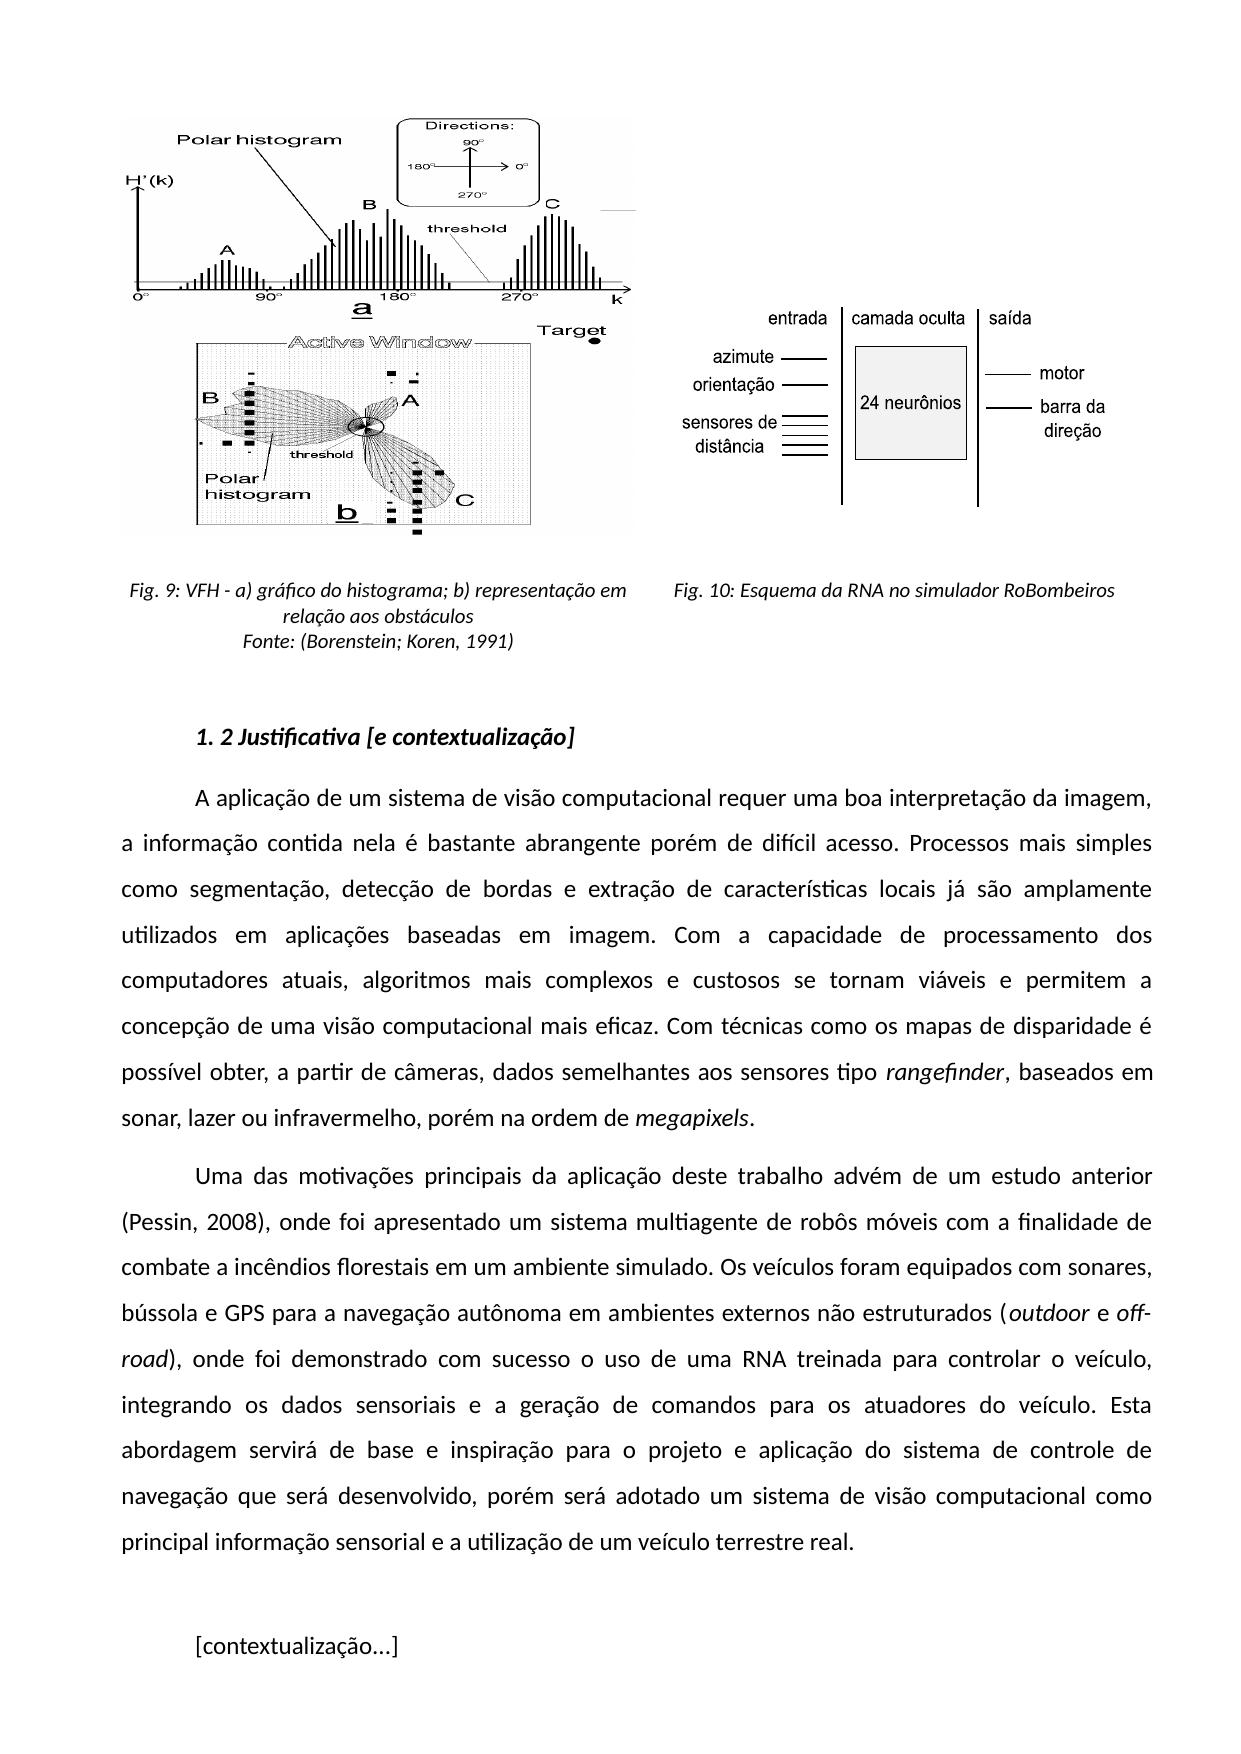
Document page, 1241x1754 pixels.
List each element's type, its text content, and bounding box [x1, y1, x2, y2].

text [contextualização...] [121, 1630, 1154, 1660]
text A aplicação de um sistema de visão computacional requer uma boa interpretação da imagem, a informação contida nela é bastante abrangente porém de difícil acesso. Processos mais simples como segmentação, detecção de bordas e extração de características locais já são amplamente utilizados em aplicações baseadas em imagem. Com a capacidade de processamento dos computadores atuais, algoritmos mais complexos e custosos se tornam viáveis e permitem a concepção de uma visão computacional mais eficaz. Com técnicas como os mapas de disparidade é possível obter, a partir de câmeras, dados semelhantes aos sensores tipo rangefinder, baseados em sonar, lazer ou infravermelho, porém na ordem de megapixels. [121, 782, 1154, 1132]
table_cell Fig. 10: Esquema da RNA no simulador RoBombeiros [638, 572, 1154, 660]
table_header [121, 112, 637, 572]
table_cell Fig. 9: VFH - a) gráfico do histograma; b) representação em relação aos obstáculos Fonte: (Borenstein; Koren, 1991) [121, 572, 637, 660]
table_header [638, 112, 1154, 572]
text Uma das motivações principais da aplicação deste trabalho advém de um estudo anterior (Pessin, 2008), onde foi apresentado um sistema multiagente de robôs móveis com a finalidade de combate a incêndios florestais em um ambiente simulado. Os veículos foram equipados com sonares, bússola e GPS para a navegação autônoma em ambientes externos não estruturados (outdoor e off-road), onde foi demonstrado com sucesso o uso de uma RNA treinada para controlar o veículo, integrando os dados sensoriais e a geração de comandos para os atuadores do veículo. Esta abordagem servirá de base e inspiração para o projeto e aplicação do sistema de controle de navegação que será desenvolvido, porém será adotado um sistema de visão computacional como principal informação sensorial e a utilização de um veículo terrestre real. [121, 1160, 1154, 1556]
text 1. 2 Justificativa [e contextualização] [121, 721, 1154, 751]
